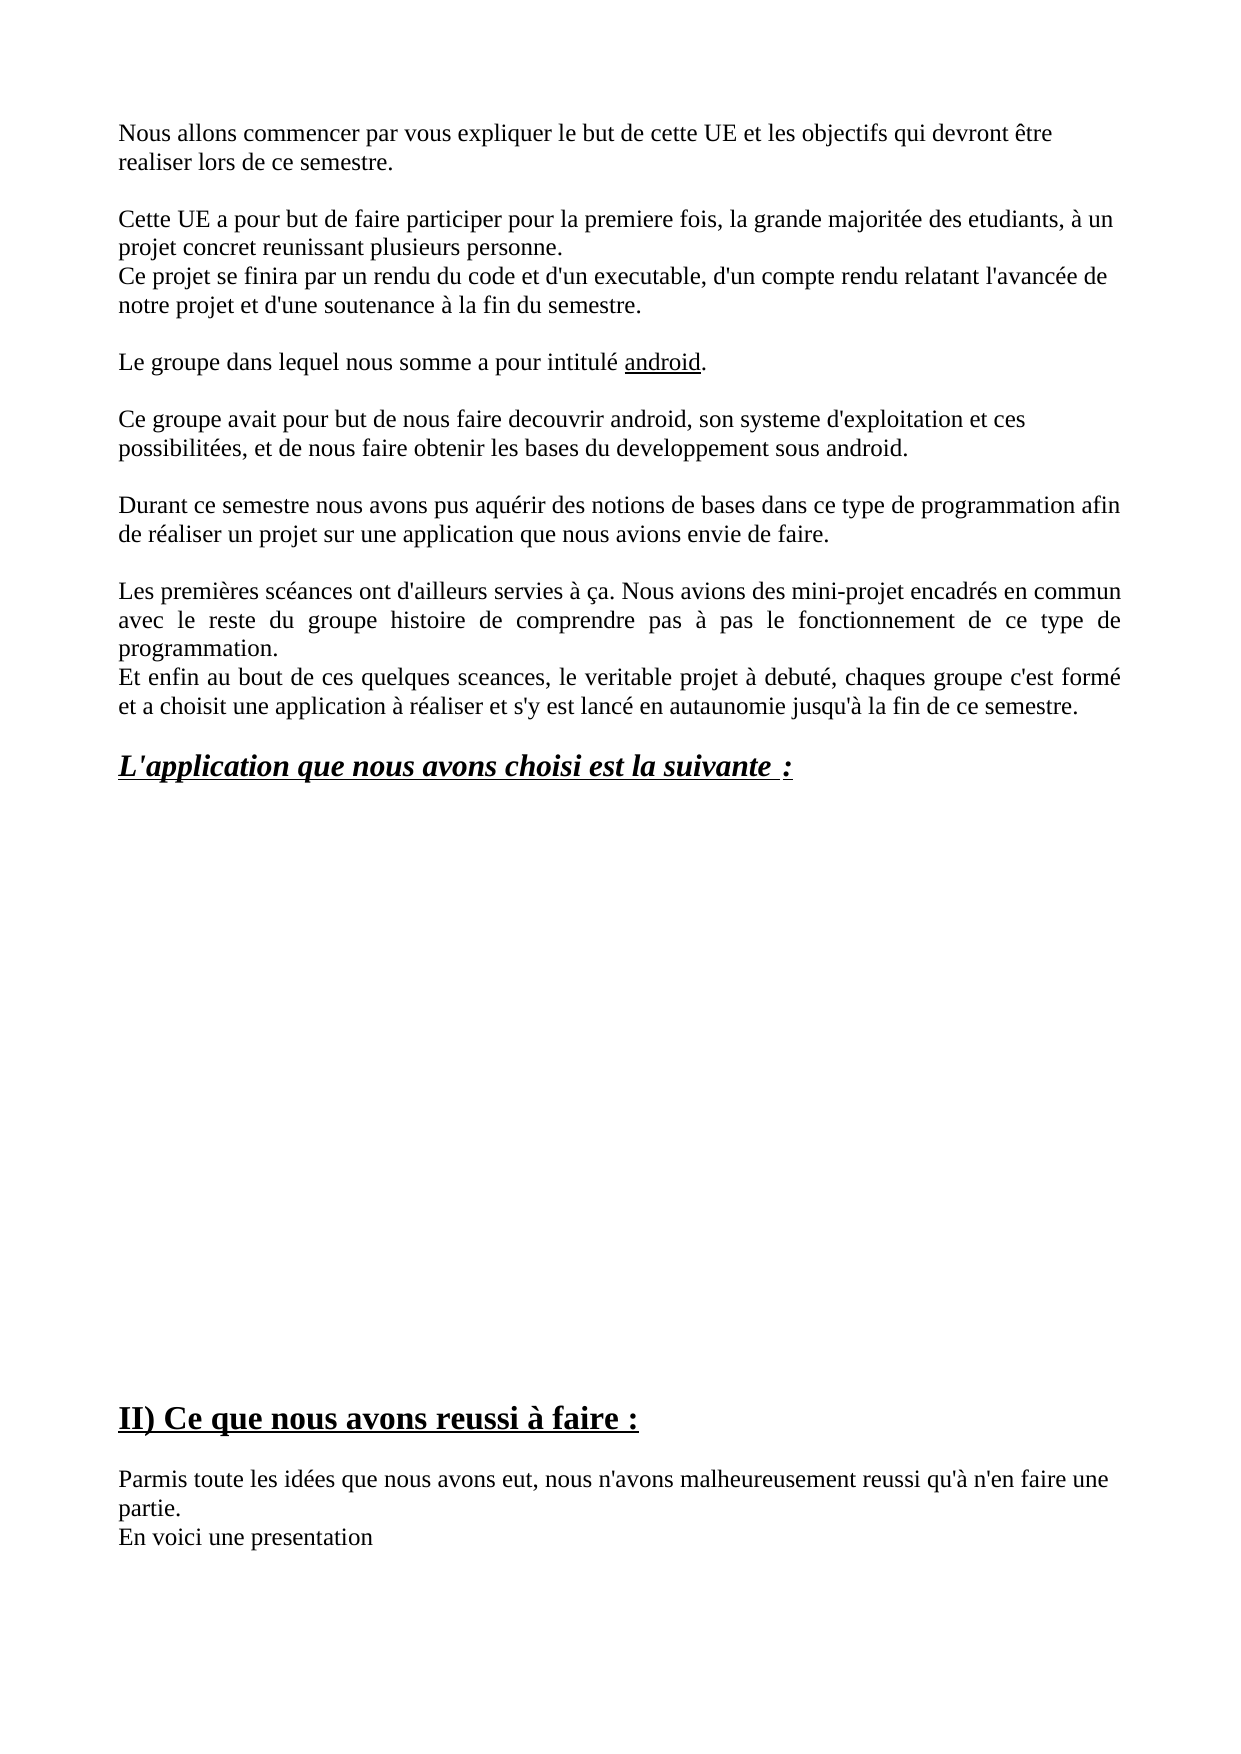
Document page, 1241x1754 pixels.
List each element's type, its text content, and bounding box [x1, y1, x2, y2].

text Nous allons commencer par vous expliquer le but de cette UE et les objectifs qui devront être realiser lors de ce semestre. [118, 118, 1122, 176]
text Cette UE a pour but de faire participer pour la premiere fois, la grande majoritée des etudiants, à un projet concret reunissant plusieurs personne. [118, 204, 1122, 261]
text Ce groupe avait pour but de nous faire decouvrir android, son systeme d'exploitation et ces possibilitées, et de nous faire obtenir les bases du developpement sous android. [118, 404, 1122, 490]
text Les premières scéances ont d'ailleurs servies à ça. Nous avions des mini-projet encadrés en commun avec le reste du groupe histoire de comprendre pas à pas le fonctionnement de ce type de programmation. Et enfin au bout de ces quelques sceances, le veritable projet à debuté, chaques groupe c'est formé et a choisit une application à réaliser et s'y est lancé en autaunomie jusqu'à la fin de ce semestre. [118, 576, 1122, 720]
text Parmis toute les idées que nous avons eut, nous n'avons malheureusement reussi qu'à n'en faire une partie. En voici une presentation [118, 1464, 1122, 1551]
text Ce projet se finira par un rendu du code et d'un executable, d'un compte rendu relatant l'avancée de notre projet et d'une soutenance à la fin du semestre. Le groupe dans lequel nous somme a pour intitulé android. [118, 261, 1122, 404]
text II) Ce que nous avons reussi à faire : [118, 1398, 1122, 1436]
text L'application que nous avons choisi est la suivante : [118, 748, 1122, 784]
text Durant ce semestre nous avons pus aquérir des notions de bases dans ce type de programmation afin de réaliser un projet sur une application que nous avions envie de faire. [118, 490, 1122, 548]
